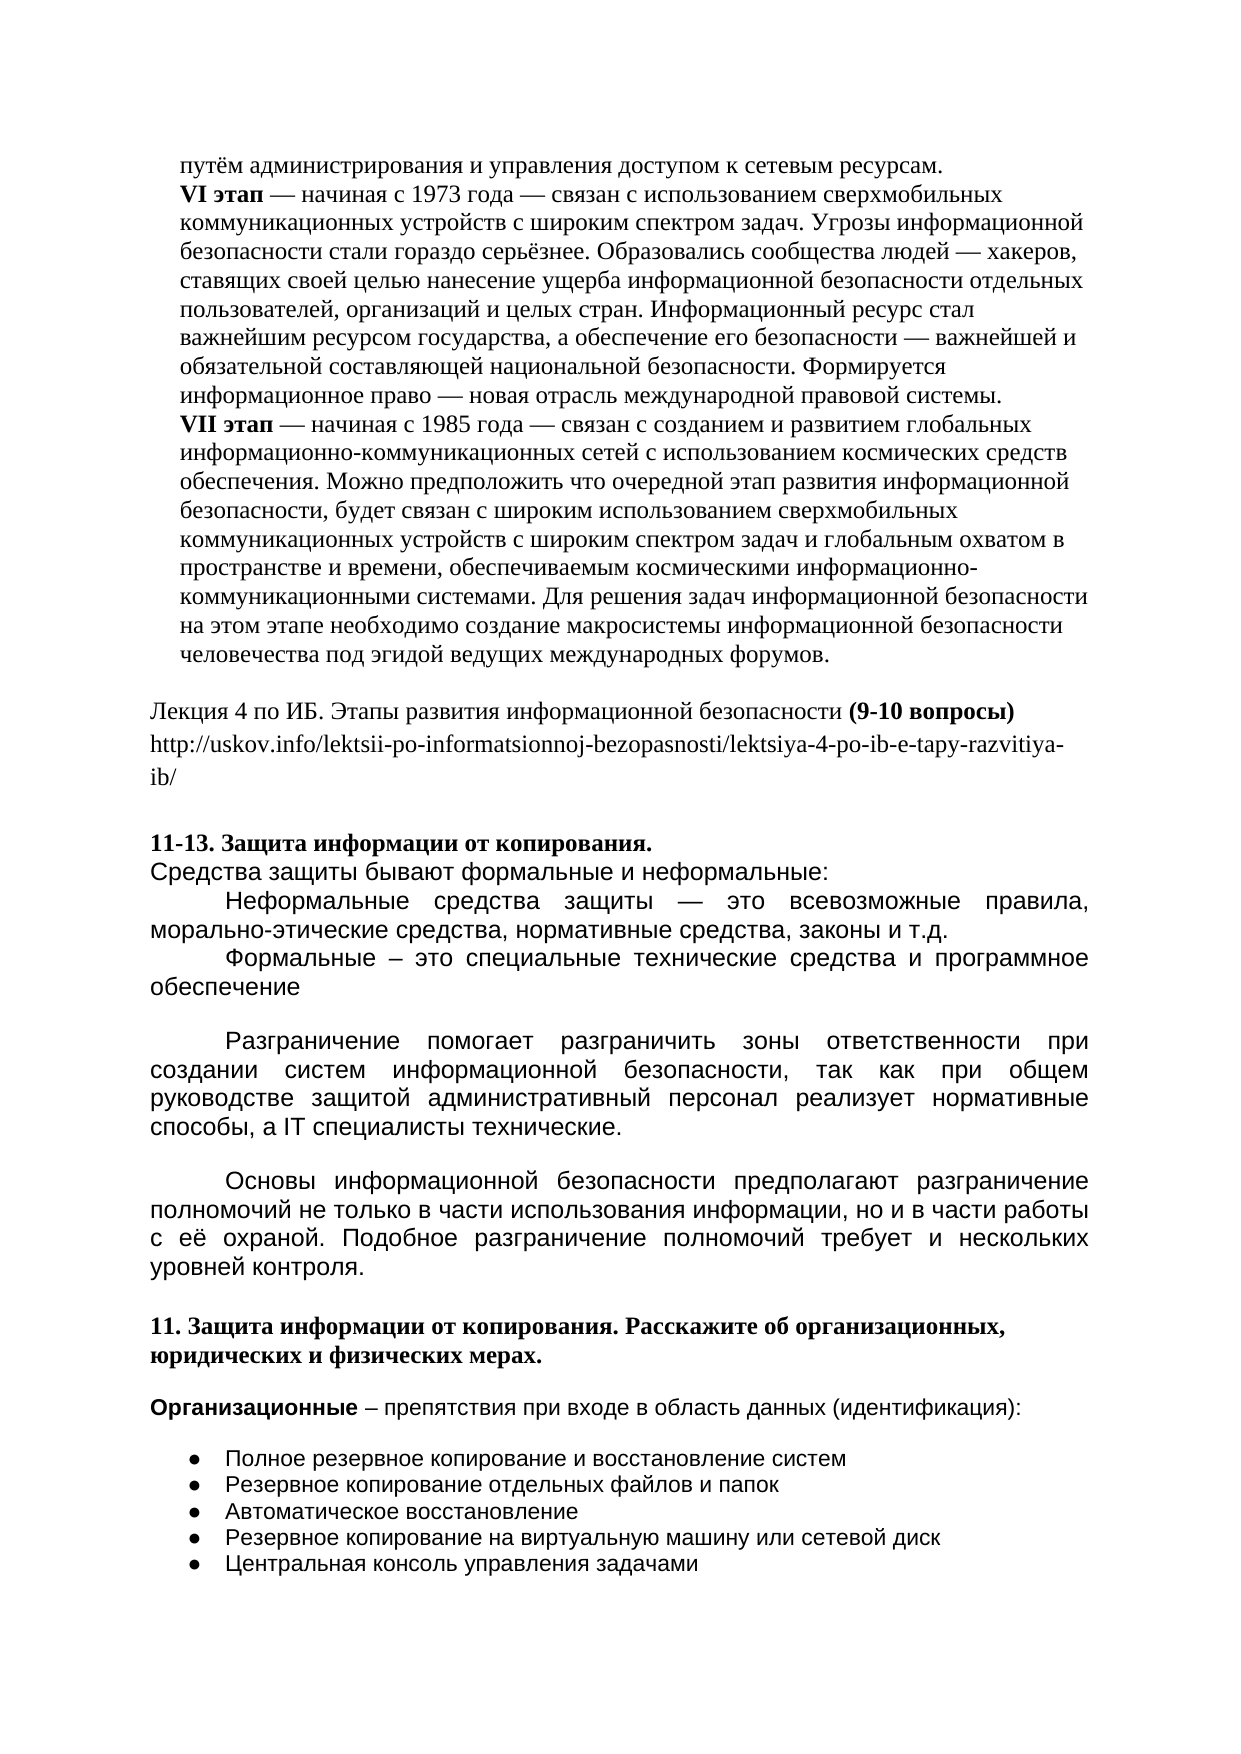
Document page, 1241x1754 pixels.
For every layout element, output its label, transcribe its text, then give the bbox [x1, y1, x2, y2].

text Основы информационной безопасности предполагают разграничение полномочий не только в части использования информации, но и в части работы с её охраной. Подобное разграничение полномочий требует и нескольких уровней контроля. [150, 1166, 1090, 1281]
title 11. Защита информации от копирования. Расскажите об организационных, юридических и физических мерах. [150, 1311, 1090, 1368]
text Неформальные средства защиты — это всевозможные правила, морально-этические средства, нормативные средства, законы и т.д. [150, 886, 1090, 943]
list Автоматическое восстановление [187, 1498, 1090, 1524]
text путём администрирования и управления доступом к сетевым ресурсам. [179, 150, 1090, 179]
text Лекция 4 по ИБ. Этапы развития информационной безопасности (9-10 вопросы) http://uskov.info/lektsii-po-informatsionnoj-bezopasnosti/lektsiya-4-po-ib-e-tapy-razvitiya-ib/ [150, 696, 1090, 791]
title 11-13. Защита информации от копирования. [150, 828, 1090, 857]
text VI этап — начиная с 1973 года — связан с использованием сверхмобильных коммуникационных устройств с широким спектром задач. Угрозы информационной безопасности стали гораздо серьёзнее. Образовались сообщества людей — хакеров, ставящих своей целью нанесение ущерба информационной безопасности отдельных пользователей, организаций и целых стран. Информационный ресурс стал важнейшим ресурсом государства, а обеспечение его безопасности — важнейшей и обязательной составляющей национальной безопасности. Формируется информационное право — новая отрасль международной правовой системы. [179, 179, 1090, 409]
text Разграничение помогает разграничить зоны ответственности при создании систем информационной безопасности, так как при общем руководстве защитой административный персонал реализует нормативные способы, а IT специалисты технические. [150, 1026, 1090, 1141]
list Полное резервное копирование и восстановление систем [187, 1445, 1090, 1471]
list Центральная консоль управления задачами [187, 1550, 1090, 1577]
text VII этап — начиная с 1985 года — связан с созданием и развитием глобальных информационно-коммуникационных сетей с использованием космических средств обеспечения. Можно предположить что очередной этап развития информационной безопасности, будет связан с широким использованием сверхмобильных коммуникационных устройств с широким спектром задач и глобальным охватом в пространстве и времени, обеспечиваемым космическими информационно-коммуникационными системами. Для решения задач информационной безопасности на этом этапе необходимо создание макросистемы информационной безопасности человечества под эгидой ведущих международных форумов. [179, 409, 1090, 667]
text Формальные – это специальные технические средства и программное обеспечение [150, 943, 1090, 1001]
text Средства защиты бывают формальные и неформальные: [150, 857, 1090, 886]
list Резервное копирование на виртуальную машину или сетевой диск [187, 1524, 1090, 1550]
list Резервное копирование отдельных файлов и папок [187, 1471, 1090, 1498]
text Организационные – препятствия при входе в область данных (идентификация): [150, 1393, 1090, 1420]
